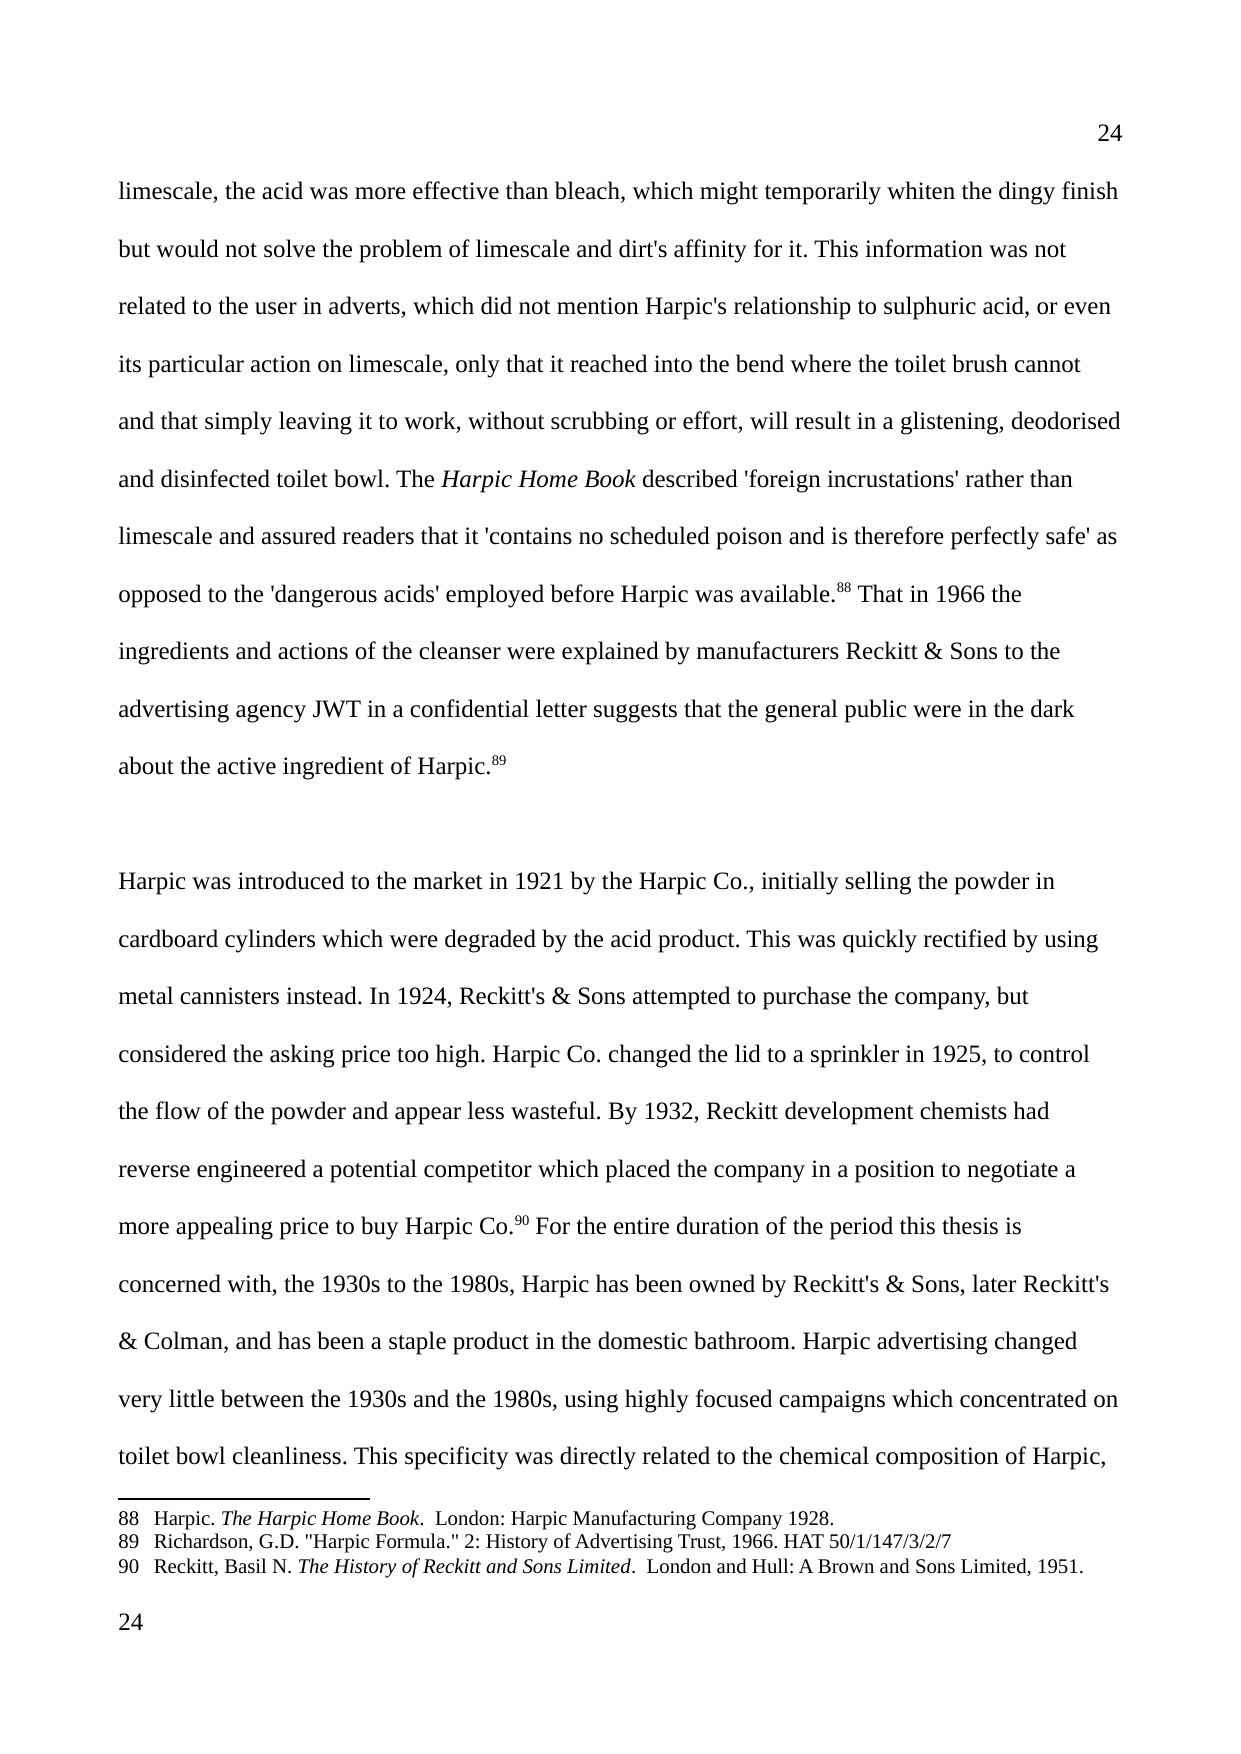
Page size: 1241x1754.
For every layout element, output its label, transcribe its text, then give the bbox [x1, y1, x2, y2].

text Richardson, G.D. "Harpic Formula." 2: History of Advertising Trust, 1966. HAT 50/1/147/3/2/7 [118, 1529, 1122, 1553]
text Harpic. The Harpic Home Book. London: Harpic Manufacturing Company 1928. [118, 1505, 1122, 1529]
text Harpic was introduced to the market in 1921 by the Harpic Co., initially selling the powder in cardboard cylinders which were degraded by the acid product. This was quickly rectified by using metal cannisters instead. In 1924, Reckitt's & Sons attempted to purchase the company, but considered the asking price too high. Harpic Co. changed the lid to a sprinkler in 1925, to control the flow of the powder and appear less wasteful. By 1932, Reckitt development chemists had reverse engineered a potential competitor which placed the company in a position to negotiate a more appealing price to buy Harpic Co. For the entire duration of the period this thesis is concerned with, the 1930s to the 1980s, Harpic has been owned by Reckitt's & Sons, later Reckitt's & Colman, and has been a staple product in the domestic bathroom. Harpic advertising changed very little between the 1930s and the 1980s, using highly focused campaigns which concentrated on toilet bowl cleanliness. This specificity was directly related to the chemical composition of Harpic, [118, 866, 1122, 1470]
text Reckitt, Basil N. The History of Reckitt and Sons Limited. London and Hull: A Brown and Sons Limited, 1951. [118, 1553, 1122, 1578]
text limescale, the acid was more effective than bleach, which might temporarily whiten the dingy finish but would not solve the problem of limescale and dirt's affinity for it. This information was not related to the user in adverts, which did not mention Harpic's relationship to sulphuric acid, or even its particular action on limescale, only that it reached into the bend where the toilet brush cannot and that simply leaving it to work, without scrubbing or effort, will result in a glistening, deodorised and disinfected toilet bowl. The Harpic Home Book described 'foreign incrustations' rather than limescale and assured readers that it 'contains no scheduled poison and is therefore perfectly safe' as opposed to the 'dangerous acids' employed before Harpic was available. That in 1966 the ingredients and actions of the cleanser were explained by manufacturers Reckitt & Sons to the advertising agency JWT in a confidential letter suggests that the general public were in the dark about the active ingredient of Harpic. [118, 176, 1122, 780]
